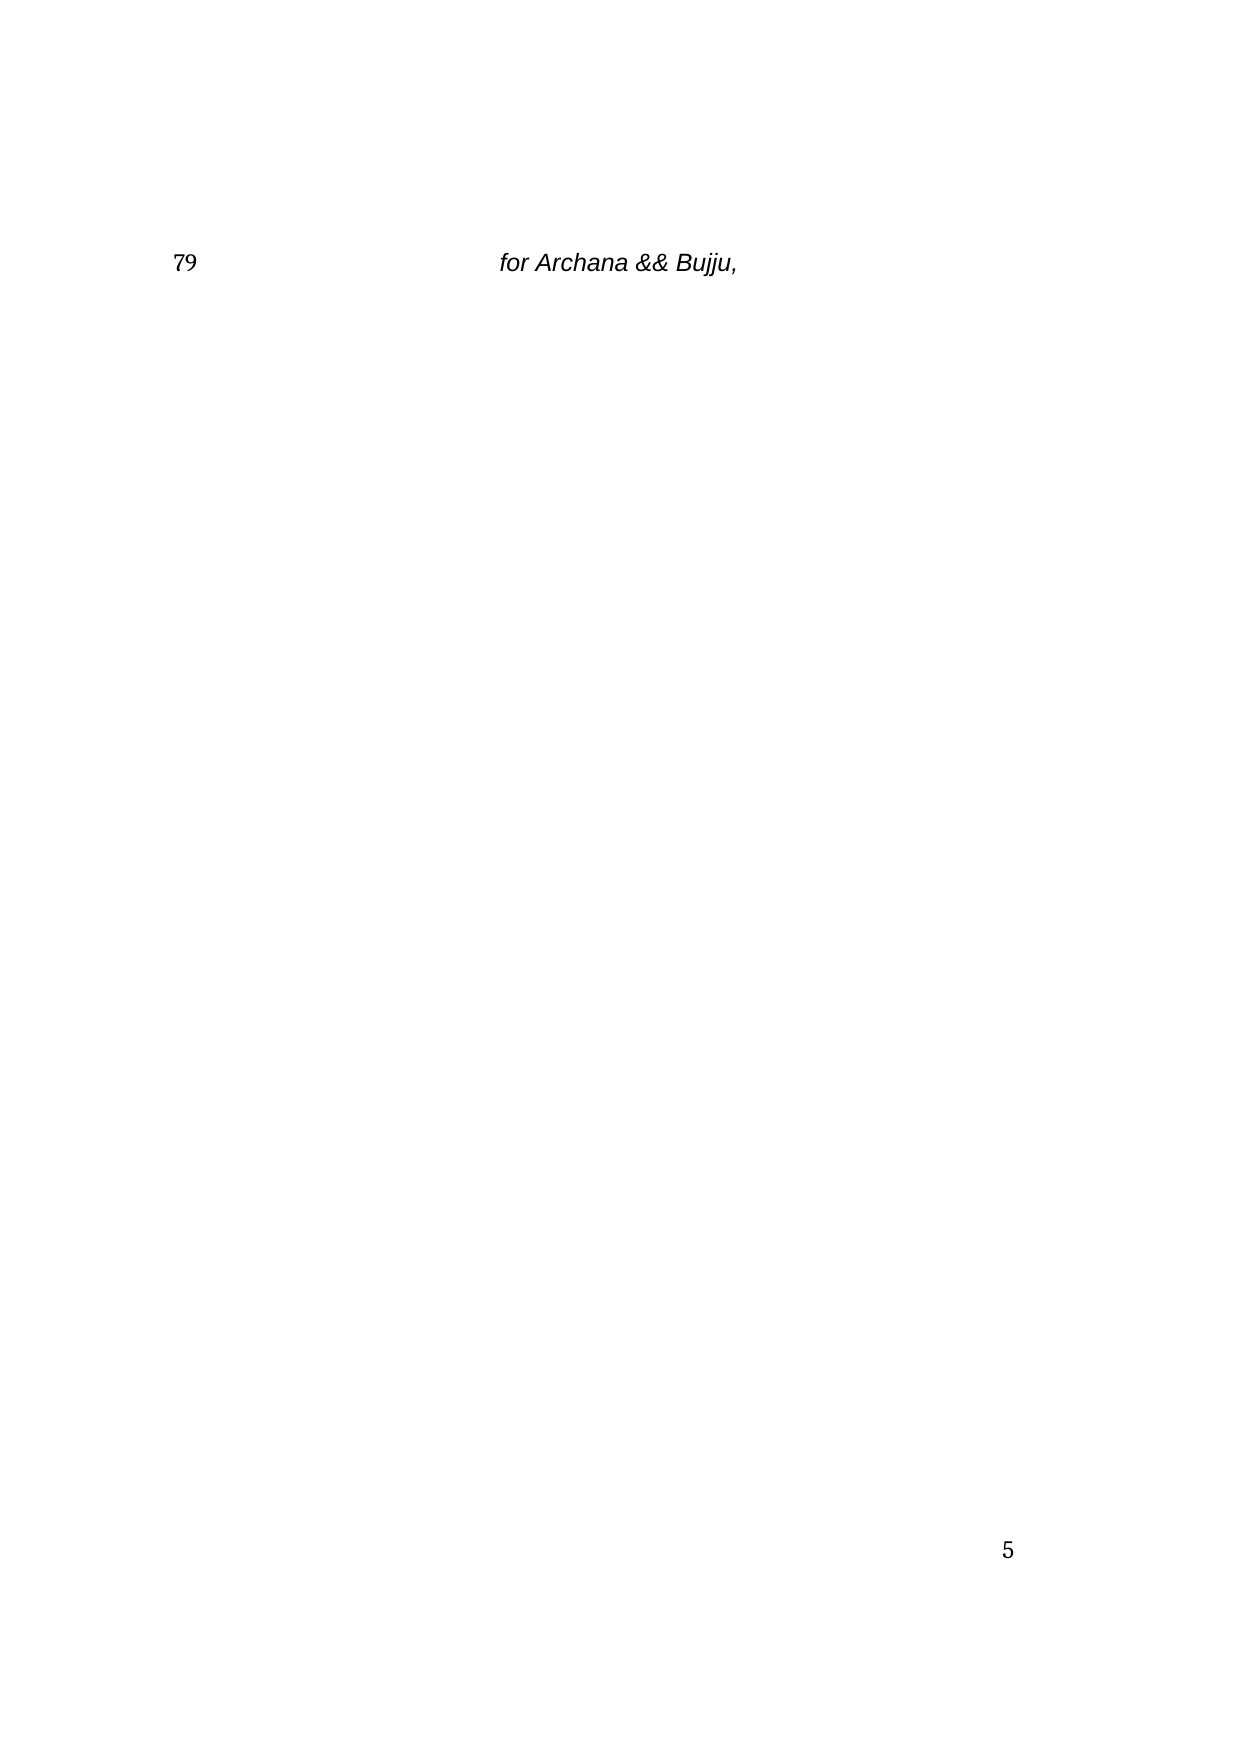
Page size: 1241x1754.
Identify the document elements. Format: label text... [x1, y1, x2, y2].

text for Archana && Bujju, [226, 248, 1014, 276]
